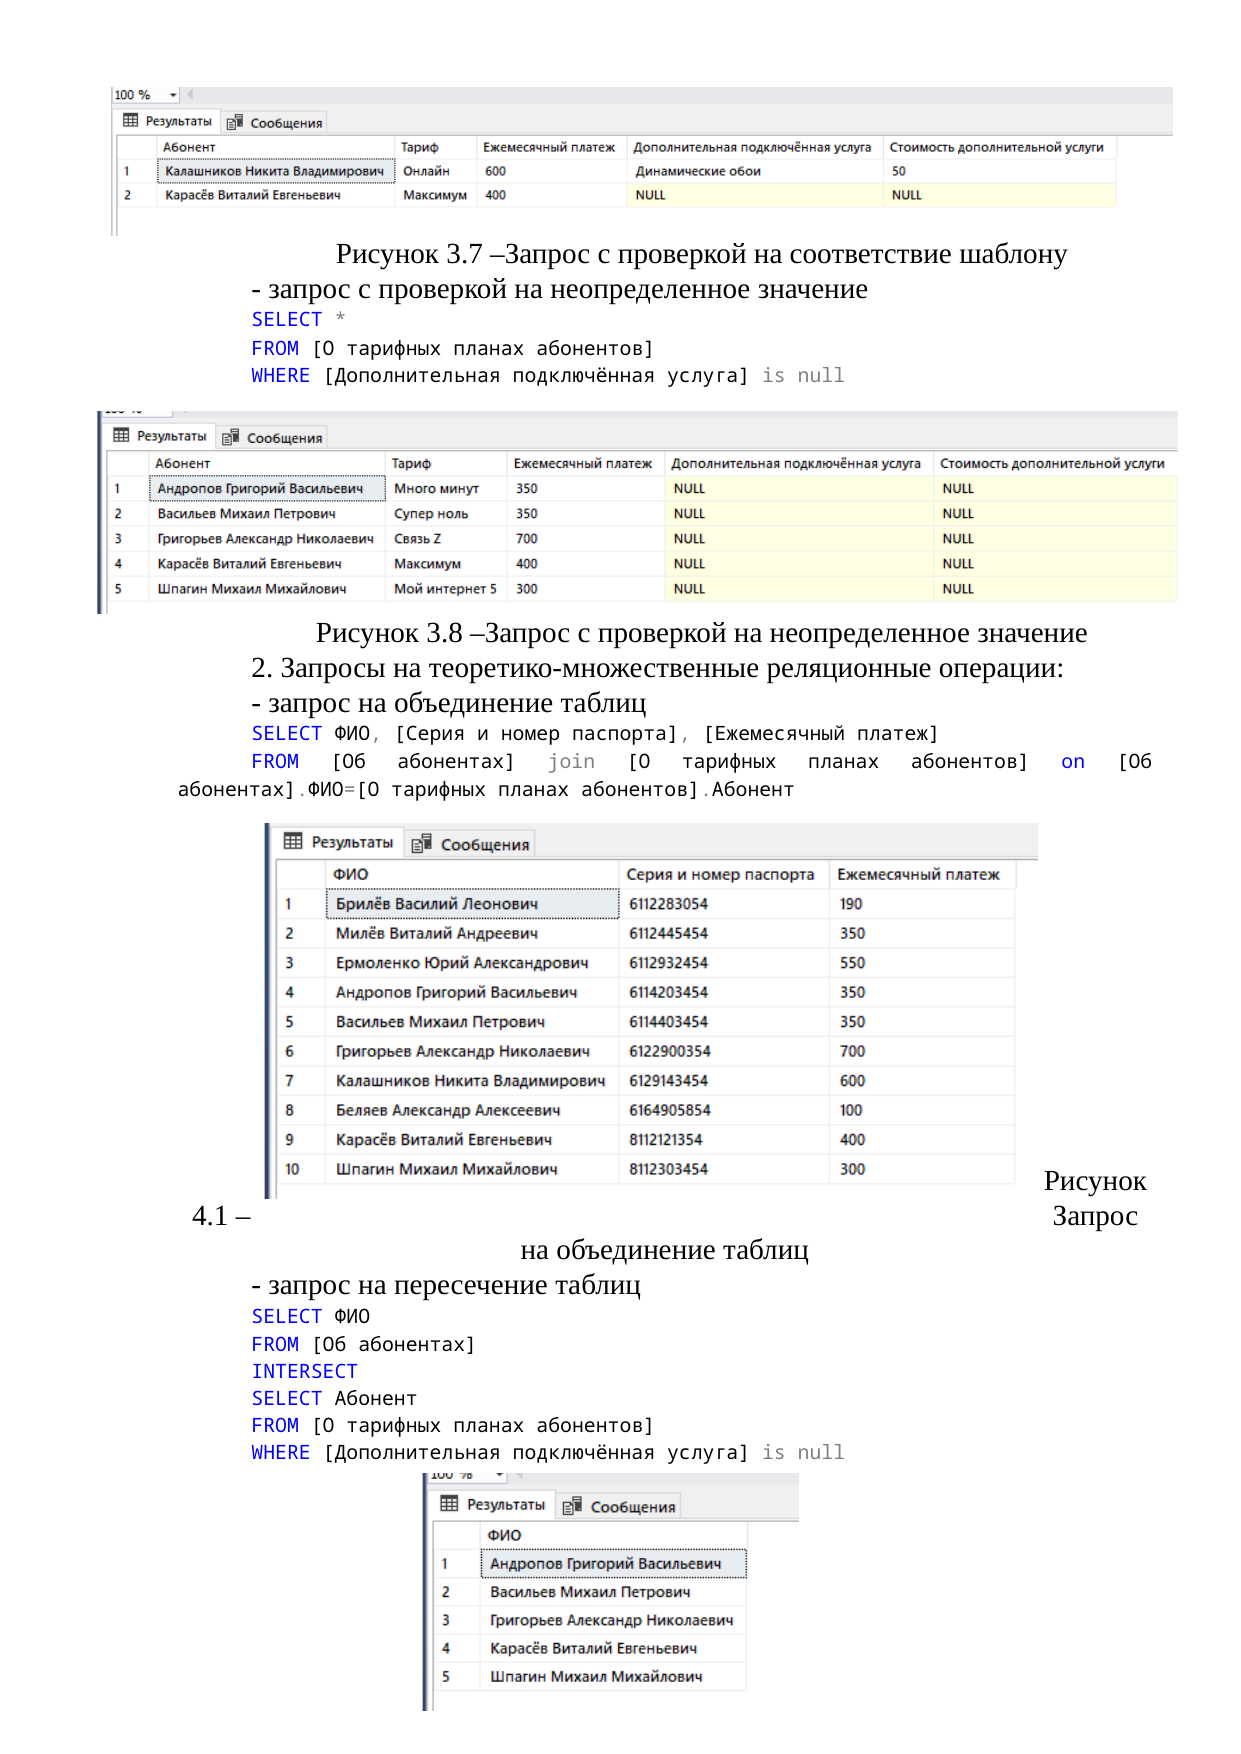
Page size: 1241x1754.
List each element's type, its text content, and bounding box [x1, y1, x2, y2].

text SELECT Абонент [177, 1384, 1152, 1411]
text WHERE [Дополнительная подключённая услуга] is null [177, 1438, 1152, 1465]
text 2. Запросы на теоретико-множественные реляционные операции: [177, 650, 1152, 683]
text Рисунок 4.1 –Запрос на объединение таблиц [177, 1163, 1152, 1266]
text - запрос с проверкой на неопределенное значение [177, 271, 1152, 304]
text SELECT * [177, 306, 1152, 333]
text - запрос на объединение таблиц [177, 685, 1152, 718]
text Рисунок 3.7 –Запрос с проверкой на соответствие шаблону [177, 75, 1152, 269]
picture [111, 103, 702, 236]
picture [422, 1505, 510, 1711]
picture [264, 906, 501, 1199]
picture [97, 440, 658, 614]
text SELECT ФИО [177, 1302, 1152, 1329]
text Рисунок 3.8 –Запрос с проверкой на неопределенное значение [177, 389, 1152, 648]
text FROM [Об абонентах] join [О тарифных планах абонентов] on [Об абонентах].ФИО=[О тарифных планах абонентов].Абонент [177, 748, 1152, 802]
text FROM [Об абонентах] [177, 1330, 1152, 1357]
text INTERSECT [177, 1357, 1152, 1384]
text FROM [О тарифных планах абонентов] [177, 1411, 1152, 1438]
text SELECT ФИО, [Серия и номер паспорта], [Ежемесячный платеж] [177, 719, 1152, 747]
text FROM [О тарифных планах абонентов] [177, 334, 1152, 361]
text WHERE [Дополнительная подключённая услуга] is null [177, 361, 1152, 388]
text - запрос на пересечение таблиц [177, 1267, 1152, 1301]
